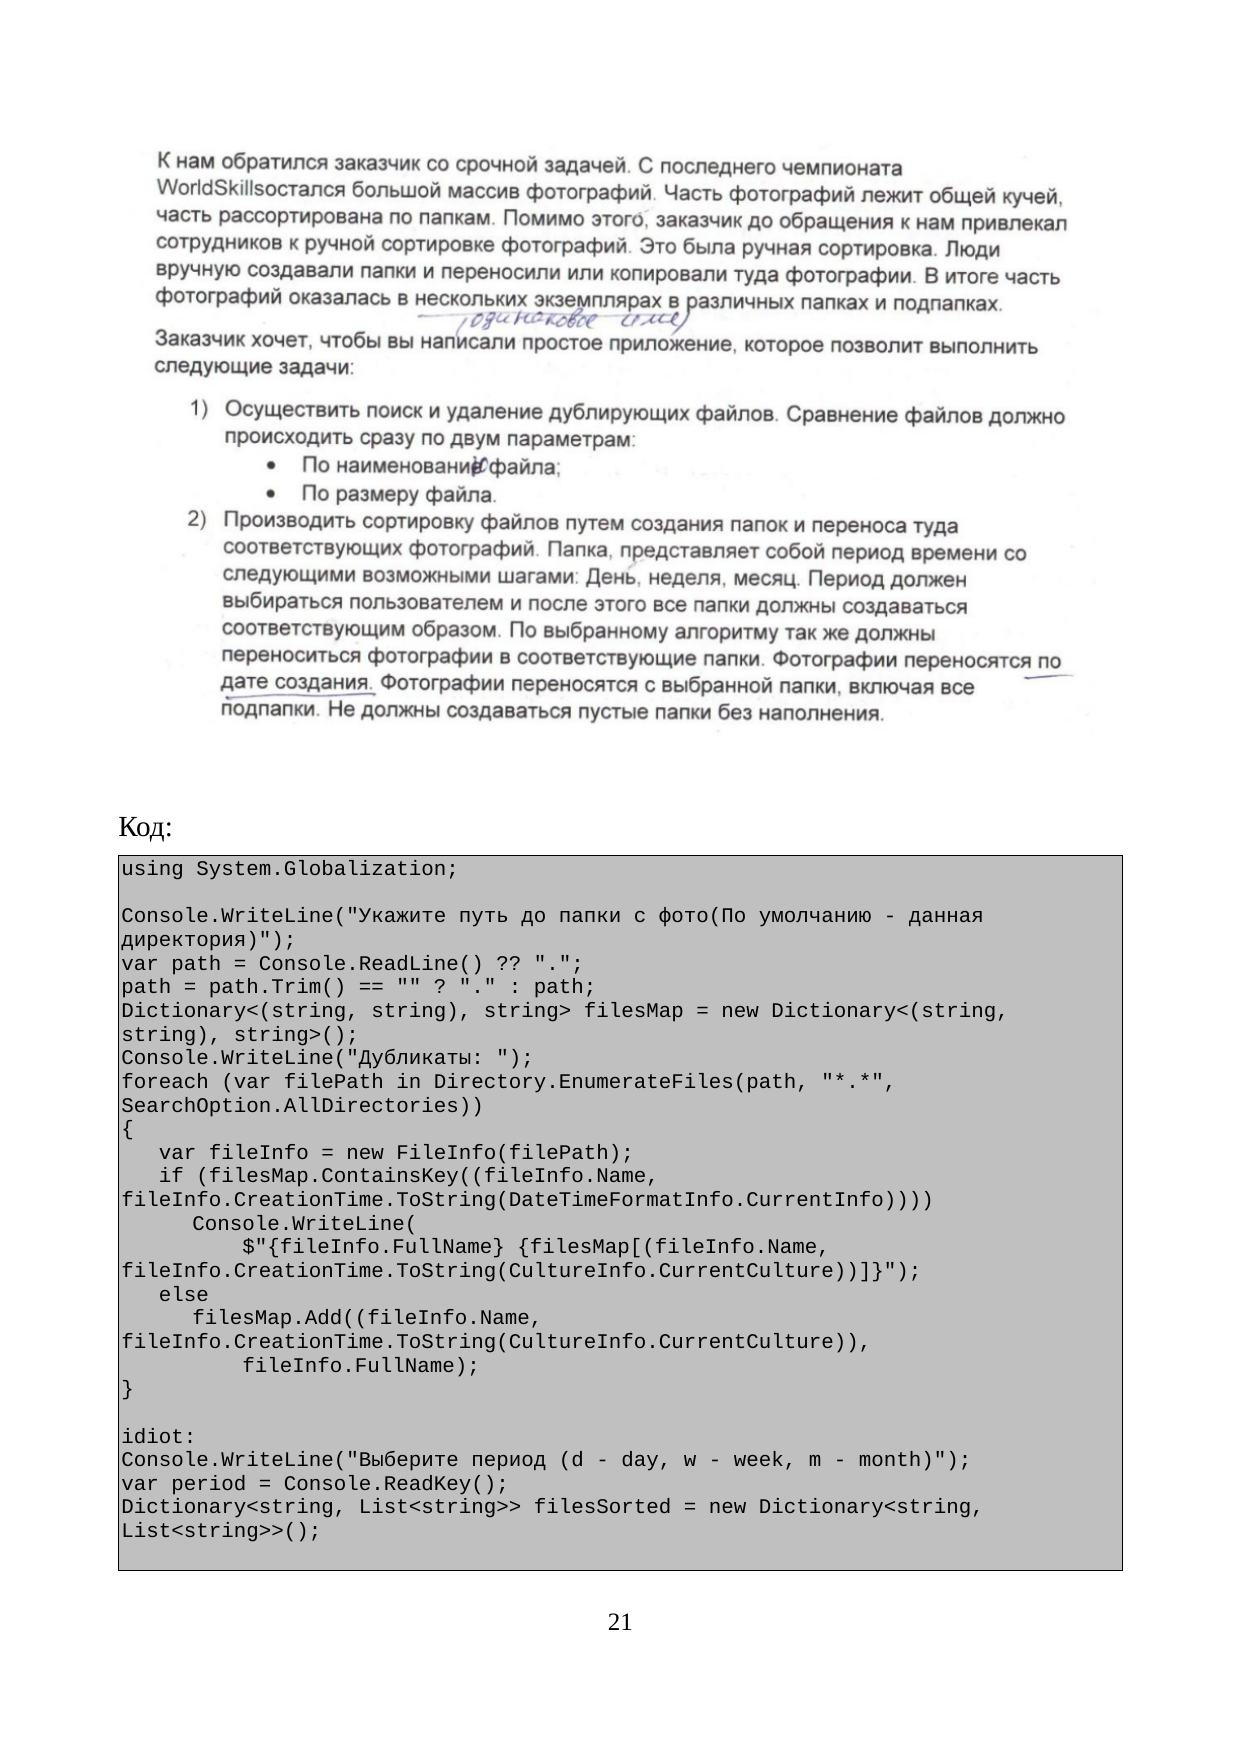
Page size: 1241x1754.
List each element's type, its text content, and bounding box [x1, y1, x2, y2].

text filesMap.Add((fileInfo.Name, fileInfo.CreationTime.ToString(CultureInfo.CurrentCulture)), [119, 1304, 1122, 1352]
text Console.WriteLine("Укажите путь до папки с фото(По умолчанию - данная директория)"); [119, 902, 1122, 950]
picture [118, 118, 1123, 763]
text Dictionary<(string, string), string> filesMap = new Dictionary<(string, string), string>(); [119, 997, 1122, 1044]
text else [119, 1281, 1122, 1304]
text Dictionary<string, List<string>> filesSorted = new Dictionary<string, List<string>>(); [119, 1493, 1122, 1541]
text Console.WriteLine("Дубликаты: "); [119, 1044, 1122, 1068]
text if (filesMap.ContainsKey((fileInfo.Name, fileInfo.CreationTime.ToString(DateTimeFormatInfo.CurrentInfo)))) [119, 1162, 1122, 1210]
text var period = Console.ReadKey(); [119, 1470, 1122, 1493]
text using System.Globalization; [119, 856, 1122, 879]
text var path = Console.ReadLine() ?? "."; [119, 950, 1122, 973]
text var fileInfo = new FileInfo(filePath); [119, 1139, 1122, 1162]
text Console.WriteLine("Выберите период (d - day, w - week, m - month)"); [119, 1446, 1122, 1470]
text $"{fileInfo.FullName} {filesMap[(fileInfo.Name, fileInfo.CreationTime.ToString(CultureInfo.CurrentCulture))]}"); [119, 1233, 1122, 1281]
text Console.WriteLine( [119, 1210, 1122, 1233]
text fileInfo.FullName); [119, 1352, 1122, 1375]
text idiot: [119, 1423, 1122, 1446]
text { [119, 1115, 1122, 1139]
text foreach (var filePath in Directory.EnumerateFiles(path, "*.*", SearchOption.AllDirectories)) [119, 1068, 1122, 1115]
text path = path.Trim() == "" ? "." : path; [119, 973, 1122, 997]
text Код: [118, 809, 1122, 843]
text } [119, 1375, 1122, 1399]
